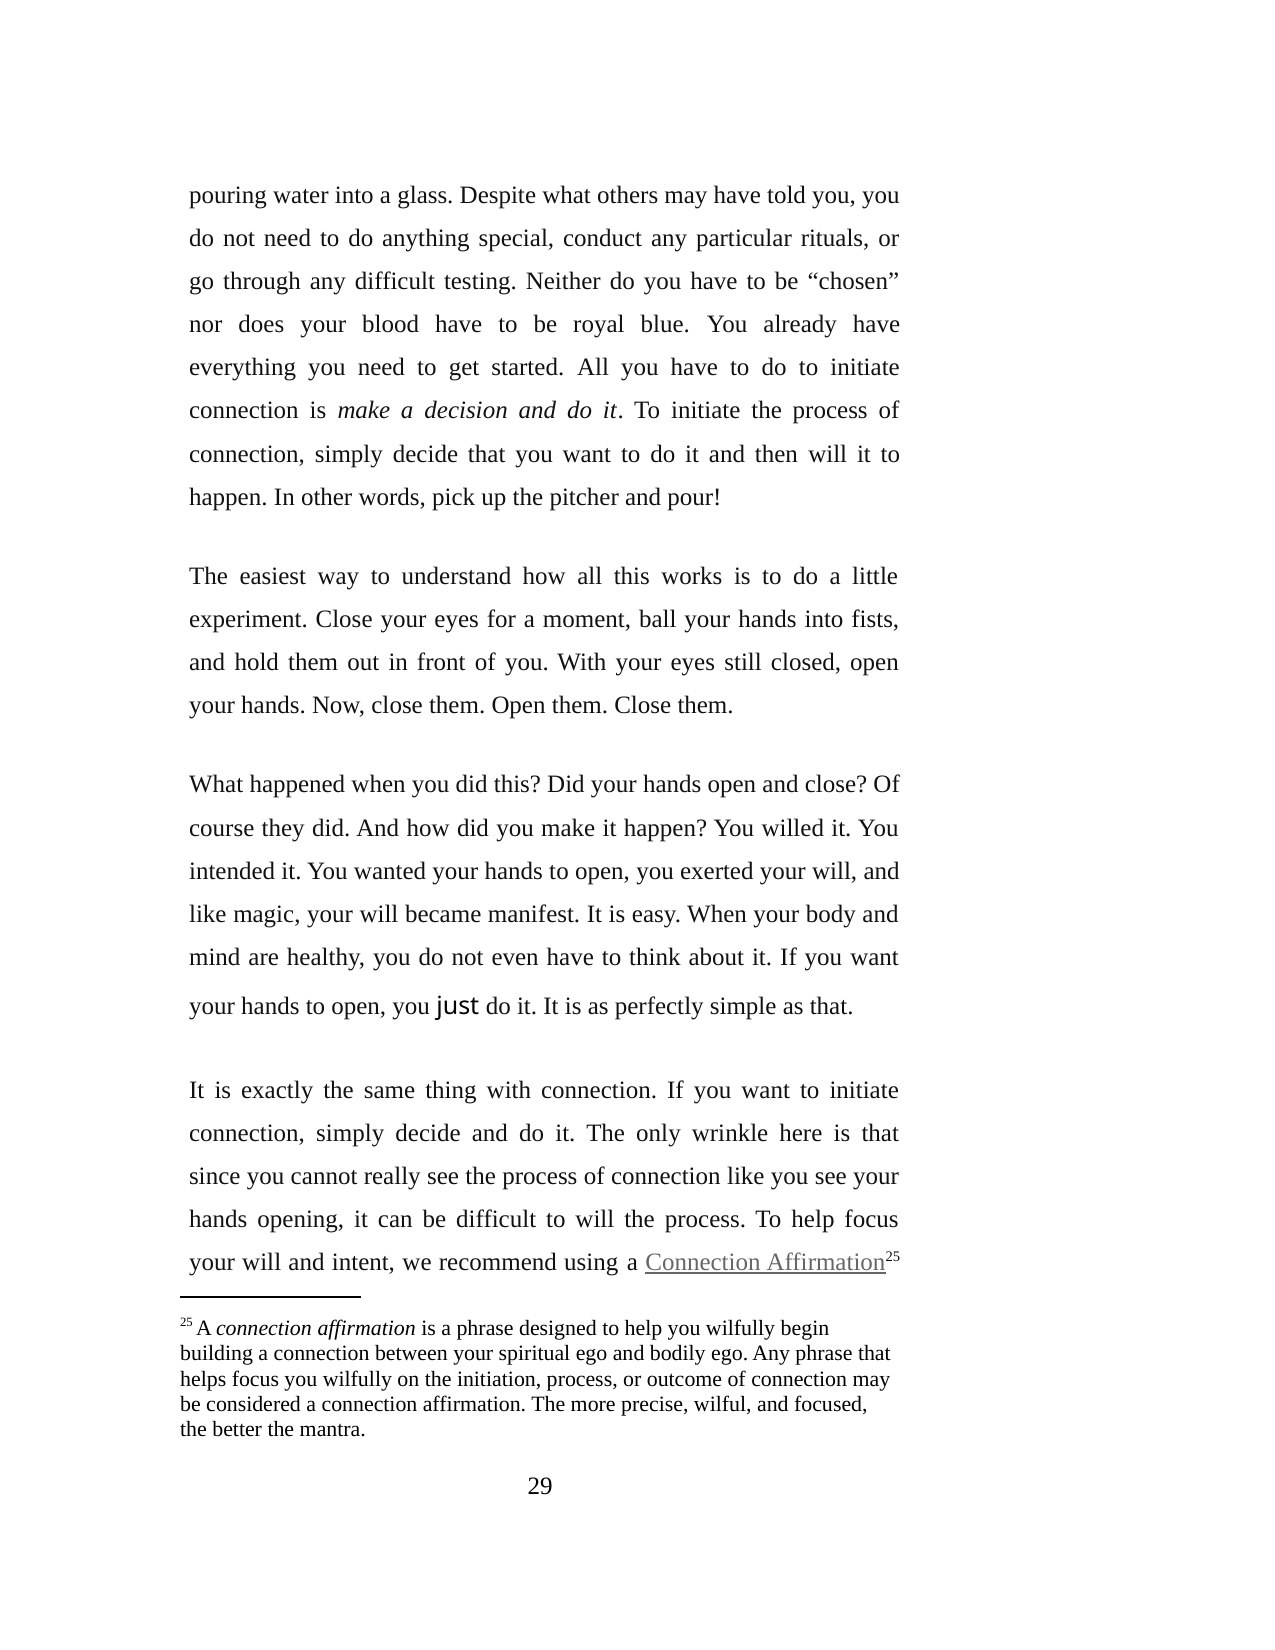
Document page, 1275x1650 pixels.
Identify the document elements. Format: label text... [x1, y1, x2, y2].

text The easiest way to understand how all this works is to do a little experiment. Close your eyes for a moment, ball your hands into fists, and hold them out in front of you. With your eyes still closed, open your hands. Now, close them. Open them. Close them. [189, 561, 900, 719]
text pouring water into a glass. Despite what others may have told you, you do not need to do anything special, conduct any particular rituals, or go through any difficult testing. Neither do you have to be “chosen” nor does your blood have to be royal blue. You already have everything you need to get started. All you have to do to initiate connection is make a decision and do it. To initiate the process of connection, simply decide that you want to do it and then will it to happen. In other words, pick up the pitcher and pour! [189, 180, 900, 511]
text A connection affirmation is a phrase designed to help you wilfully begin building a connection between your spiritual ego and bodily ego. Any phrase that helps focus you wilfully on the initiation, process, or outcome of connection may be considered a connection affirmation. The more precise, wilful, and focused, the better the mantra. http://spiritwiki.lightningpath.org/index.php/Connection_Affirmation [366, 1315, 900, 1441]
text It is exactly the same thing with connection. If you want to initiate connection, simply decide and do it. The only wrinkle here is that since you cannot really see the process of connection like you see your hands opening, it can be difficult to will the process. To help focus your will and intent, we recommend using a Connection Affirmation and a Connection Visualization. For the affirmation, say something simple like, “I wish to wake up. I wish to move forward. I wish to activate. I wish to connect.” While you are doing that, visualize light streaming into your head from above, flowing into your brain, and then out into your whole body through the neural fibres of your system. As the light flows in and through your system, visualize your brain and central nervous system lighting up with the sparkling energy of increased neural activity. As you visualize, remember to say your connection affirmation. “I wish to wake up. I wish to move forward. I wish to activate. I wish to connect.” [189, 1075, 900, 1276]
text What happened when you did this? Did your hands open and close? Of course they did. And how did you make it happen? You willed it. You intended it. You wanted your hands to open, you exerted your will, and like magic, your will became manifest. It is easy. When your body and mind are healthy, you do not even have to think about it. If you want your hands to open, you just do it. It is as perfectly simple as that. [189, 769, 900, 1022]
